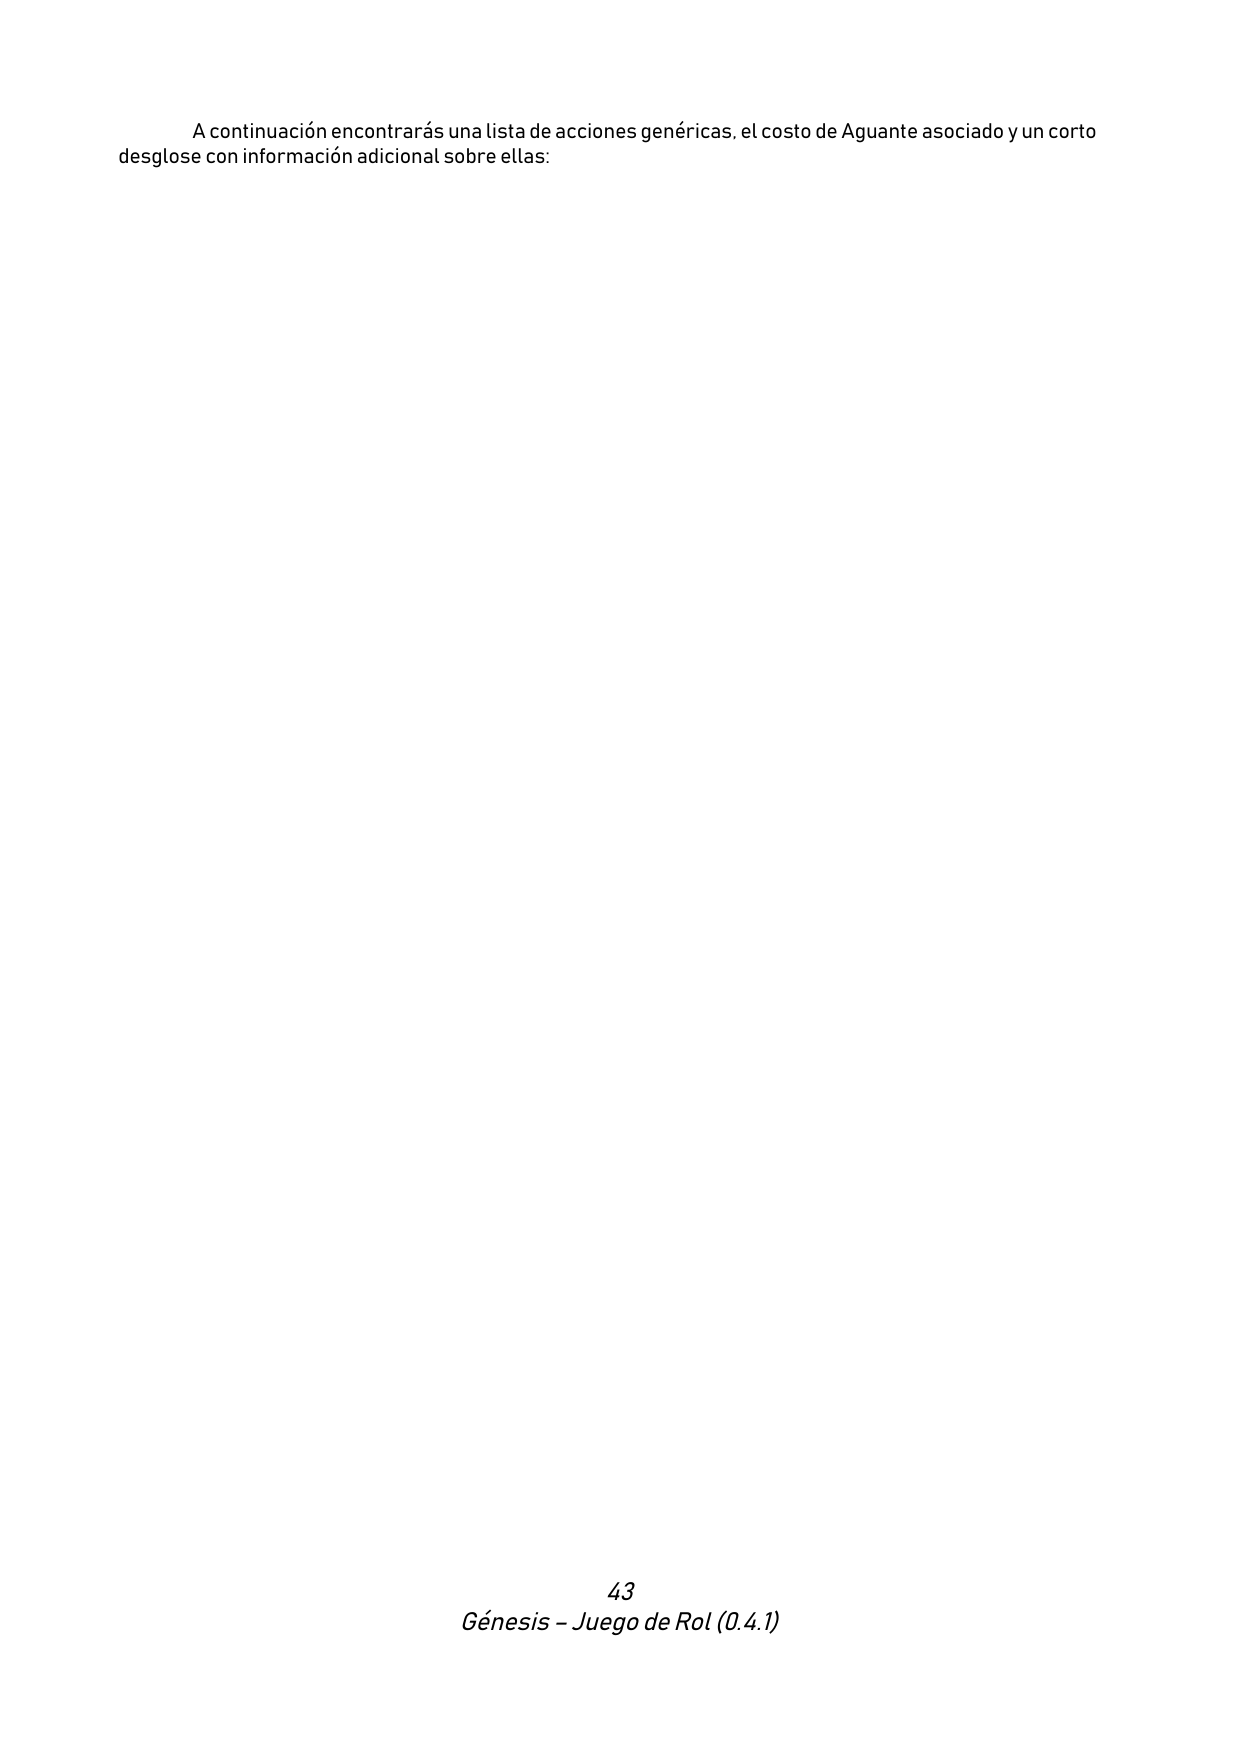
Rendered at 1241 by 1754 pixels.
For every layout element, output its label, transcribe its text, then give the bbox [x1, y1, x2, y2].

text A continuación encontrarás una lista de acciones genéricas, el costo de Aguante asociado y un corto desglose con información adicional sobre ellas: [118, 118, 1122, 168]
